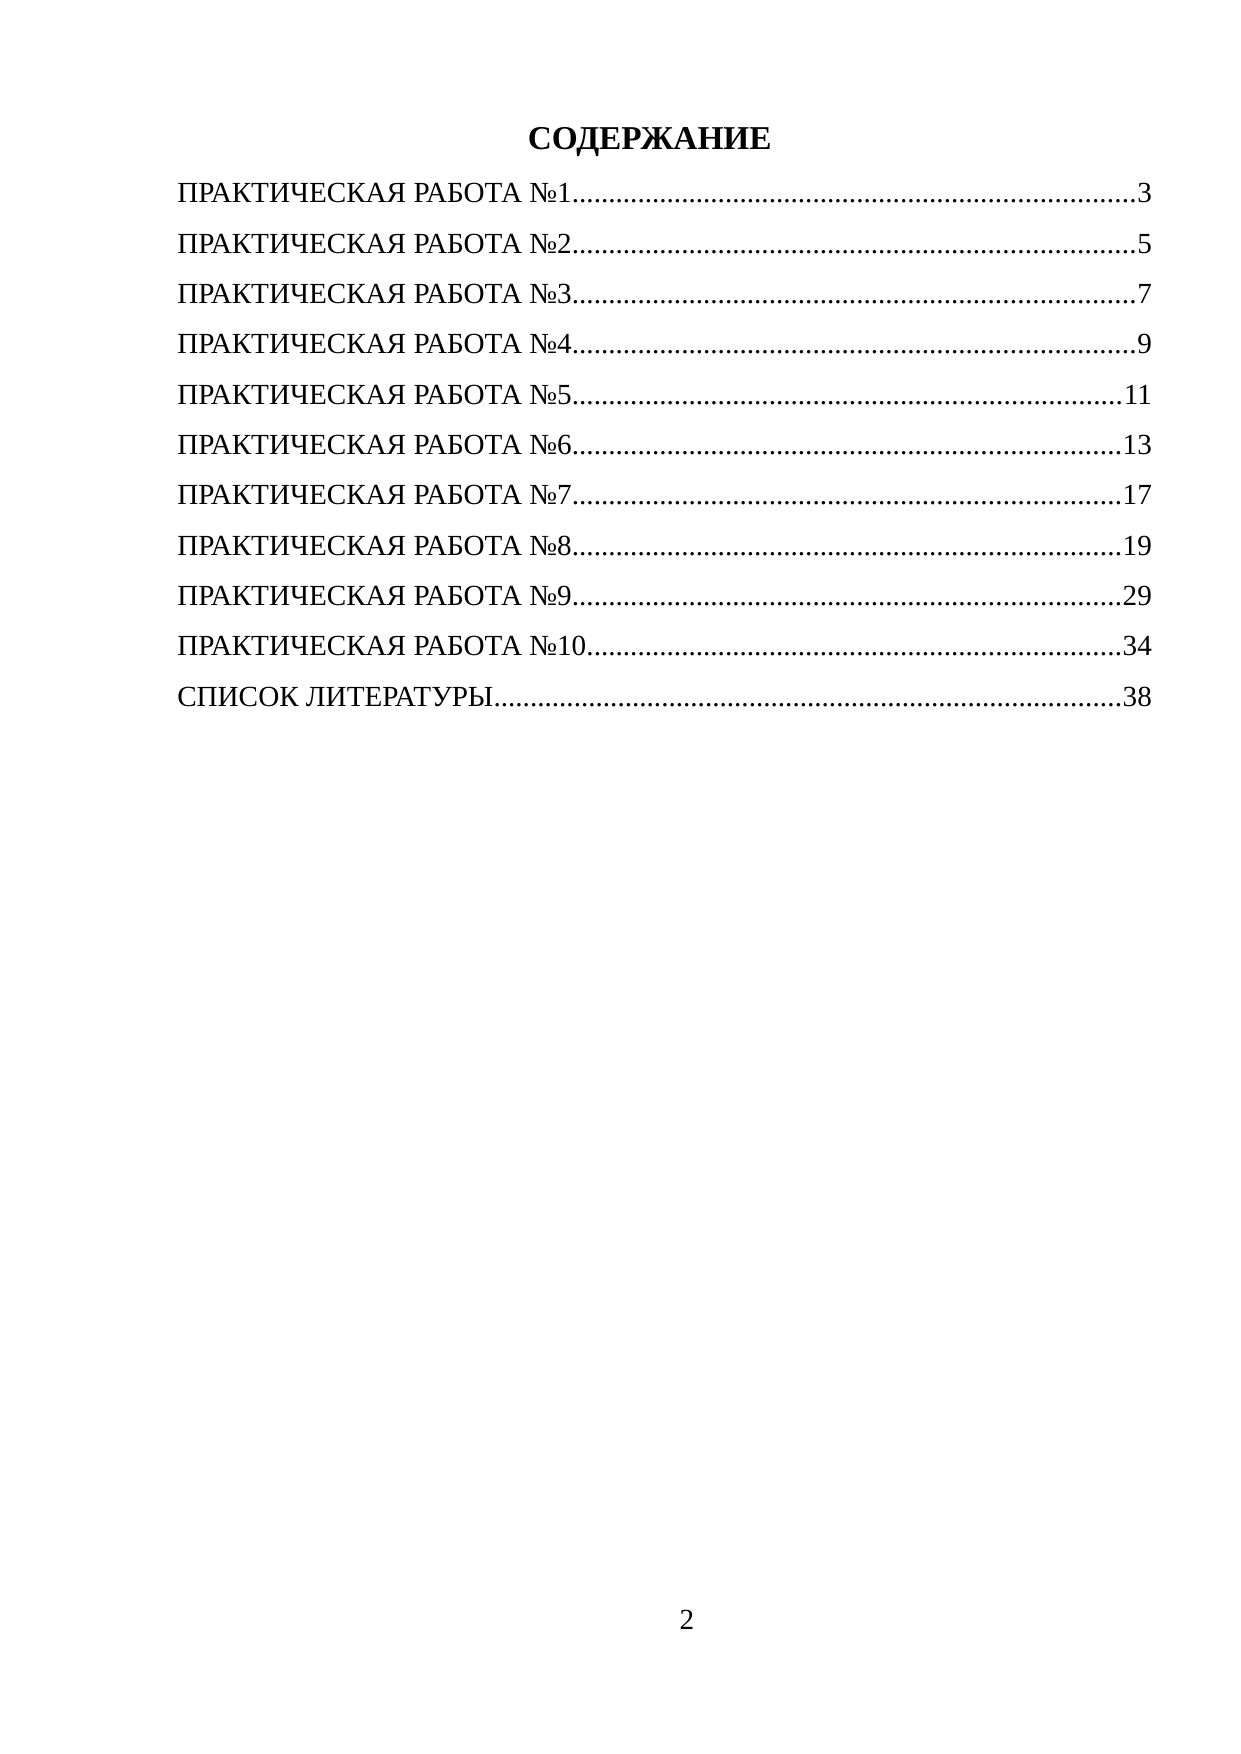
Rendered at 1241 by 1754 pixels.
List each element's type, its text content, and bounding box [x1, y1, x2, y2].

text ПРАКТИЧЕСКАЯ РАБОТА №1 3 [177, 176, 1152, 209]
text ПРАКТИЧЕСКАЯ РАБОТА №2 5 [177, 226, 1152, 259]
text СПИСОК ЛИТЕРАТУРЫ 38 [177, 679, 1152, 712]
text ПРАКТИЧЕСКАЯ РАБОТА №8 19 [177, 528, 1152, 561]
text ПРАКТИЧЕСКАЯ РАБОТА №4 9 [177, 327, 1152, 360]
subtitle СОДЕРЖАНИЕ [148, 118, 1152, 156]
text ПРАКТИЧЕСКАЯ РАБОТА №6 13 [177, 427, 1152, 461]
text ПРАКТИЧЕСКАЯ РАБОТА №5 11 [177, 377, 1152, 410]
text ПРАКТИЧЕСКАЯ РАБОТА №7 17 [177, 477, 1152, 511]
text ПРАКТИЧЕСКАЯ РАБОТА №9 29 [177, 578, 1152, 612]
text ПРАКТИЧЕСКАЯ РАБОТА №10 34 [177, 628, 1152, 662]
text ПРАКТИЧЕСКАЯ РАБОТА №3 7 [177, 276, 1152, 310]
